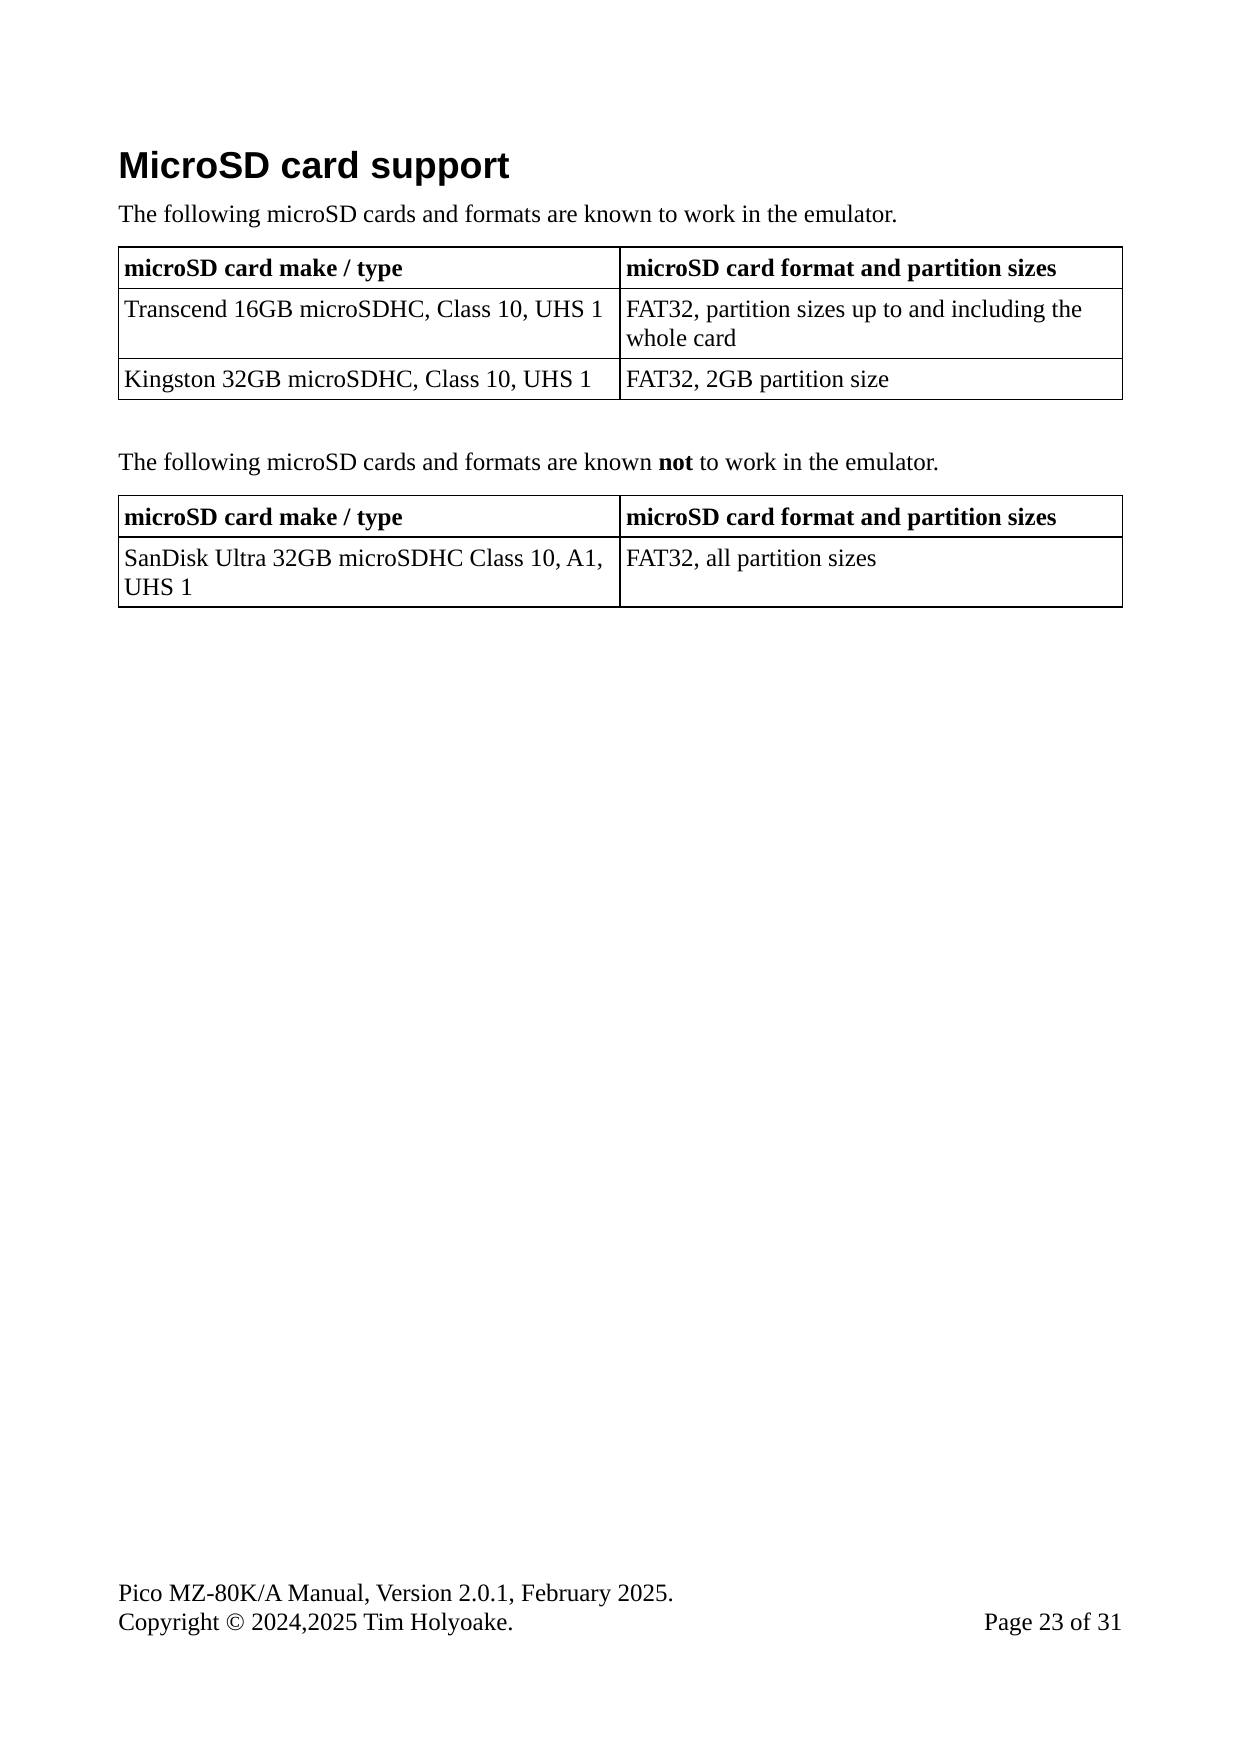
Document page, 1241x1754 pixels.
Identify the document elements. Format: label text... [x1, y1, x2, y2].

table_header microSD card make / type [119, 496, 619, 536]
text The following microSD cards and formats are known to work in the emulator. [118, 199, 1122, 227]
table_header microSD card format and partition sizes [621, 496, 1122, 536]
table_cell Kingston 32GB microSDHC, Class 10, UHS 1 [119, 359, 619, 399]
table_cell FAT32, all partition sizes [621, 538, 1122, 606]
subtitle MicroSD card support [118, 143, 1122, 186]
table_header microSD card format and partition sizes [621, 248, 1122, 288]
table_cell FAT32, 2GB partition size [621, 359, 1122, 399]
table_cell Transcend 16GB microSDHC, Class 10, UHS 1 [119, 289, 619, 358]
table_cell SanDisk Ultra 32GB microSDHC Class 10, A1, UHS 1 [119, 538, 619, 606]
table_cell FAT32, partition sizes up to and including the whole card [621, 289, 1122, 358]
text The following microSD cards and formats are known not to work in the emulator. [118, 447, 1122, 476]
table_header microSD card make / type [119, 248, 619, 288]
